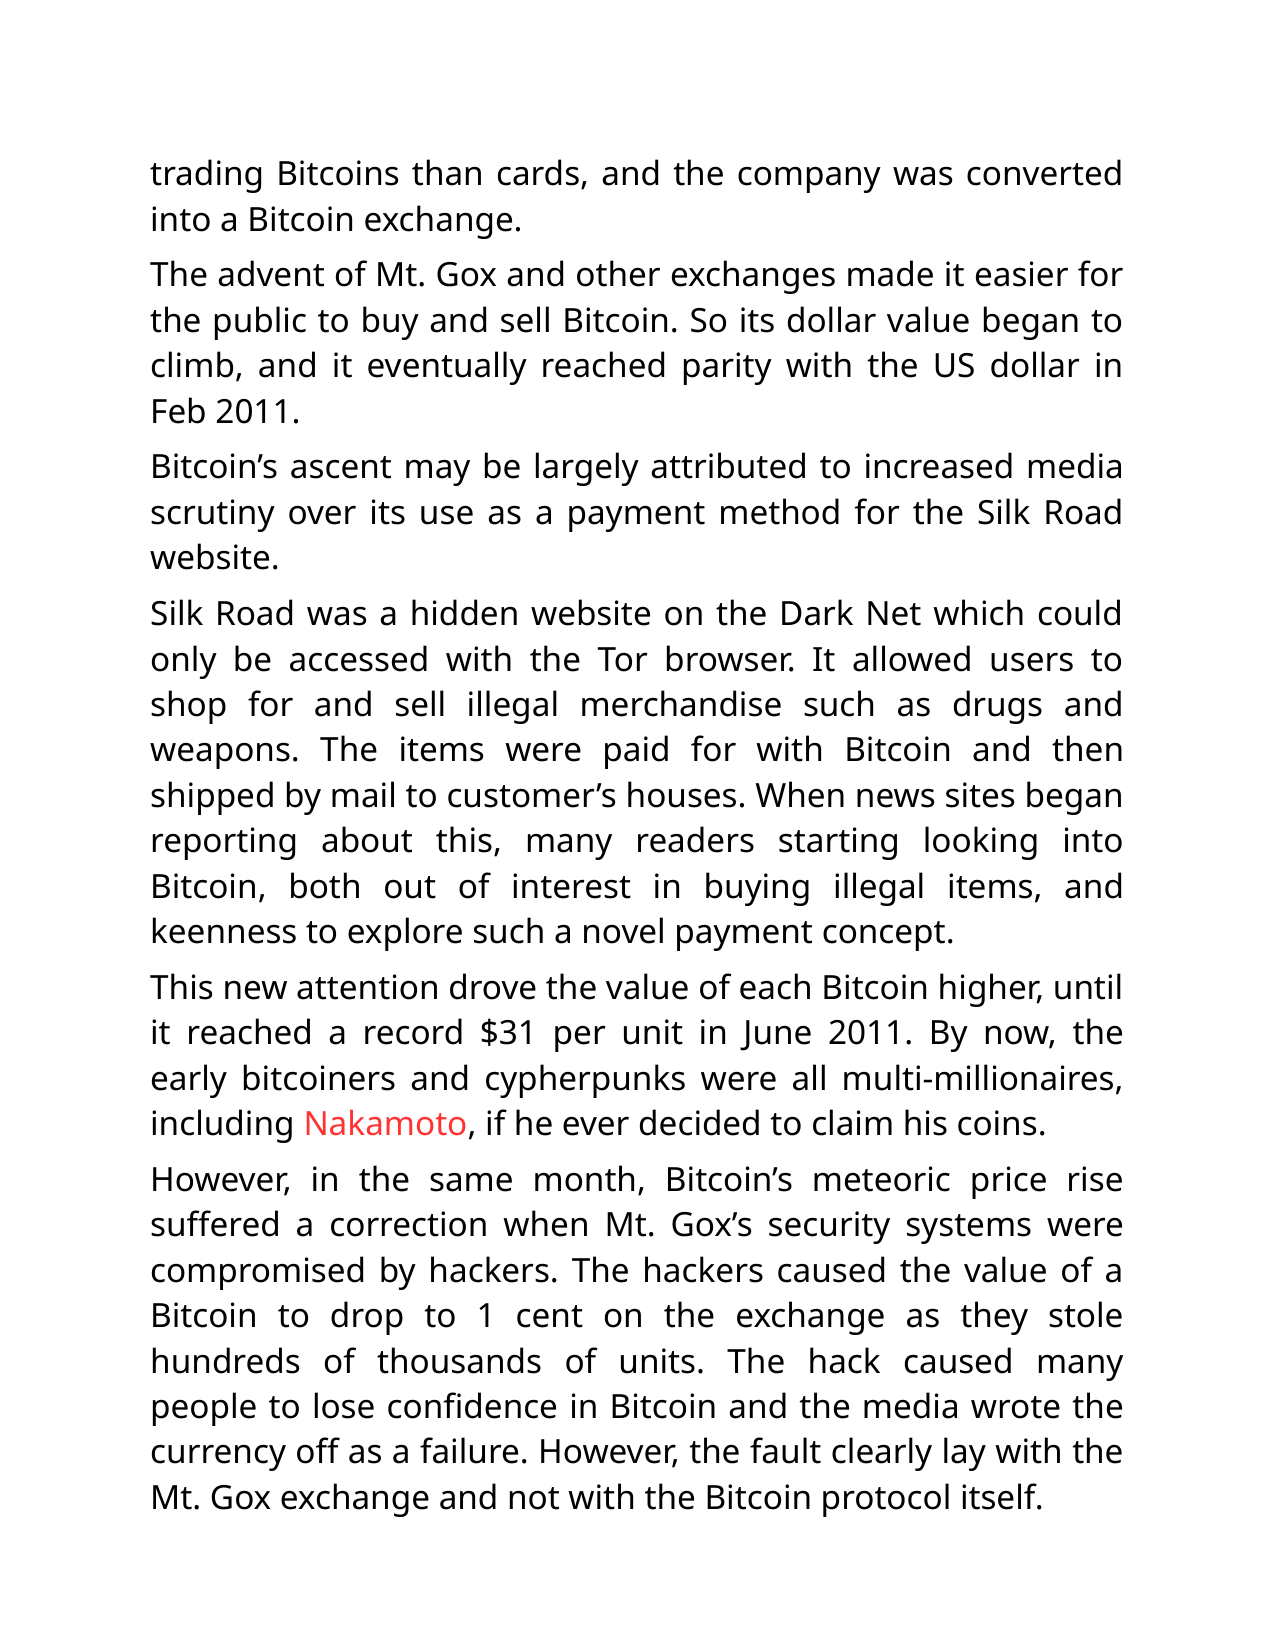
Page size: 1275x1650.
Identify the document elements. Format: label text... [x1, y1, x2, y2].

text However, in the same month, Bitcoin’s meteoric price rise suffered a correction when Mt. Gox’s security systems were compromised by hackers. The hackers caused the value of a Bitcoin to drop to 1 cent on the exchange as they stole hundreds of thousands of units. The hack caused many people to lose confidence in Bitcoin and the media wrote the currency off as a failure. However, the fault clearly lay with the Mt. Gox exchange and not with the Bitcoin protocol itself. [150, 1156, 1125, 1519]
text trading Bitcoins than cards, and the company was converted into a Bitcoin exchange. [150, 150, 1125, 241]
text Silk Road was a hidden website on the Dark Net which could only be accessed with the Tor browser. It allowed users to shop for and sell illegal merchandise such as drugs and weapons. The items were paid for with Bitcoin and then shipped by mail to customer’s houses. When news sites began reporting about this, many readers starting looking into Bitcoin, both out of interest in buying illegal items, and keenness to explore such a novel payment concept. [150, 590, 1125, 953]
text The advent of Mt. Gox and other exchanges made it easier for the public to buy and sell Bitcoin. So its dollar value began to climb, and it eventually reached parity with the US dollar in Feb 2011. [150, 251, 1125, 433]
text This new attention drove the value of each Bitcoin higher, until it reached a record $31 per unit in June 2011. By now, the early bitcoiners and cypherpunks were all multi-millionaires, including Nakamoto, if he ever decided to claim his coins. [150, 964, 1125, 1145]
text Bitcoin’s ascent may be largely attributed to increased media scrutiny over its use as a payment method for the Silk Road website. [150, 443, 1125, 579]
